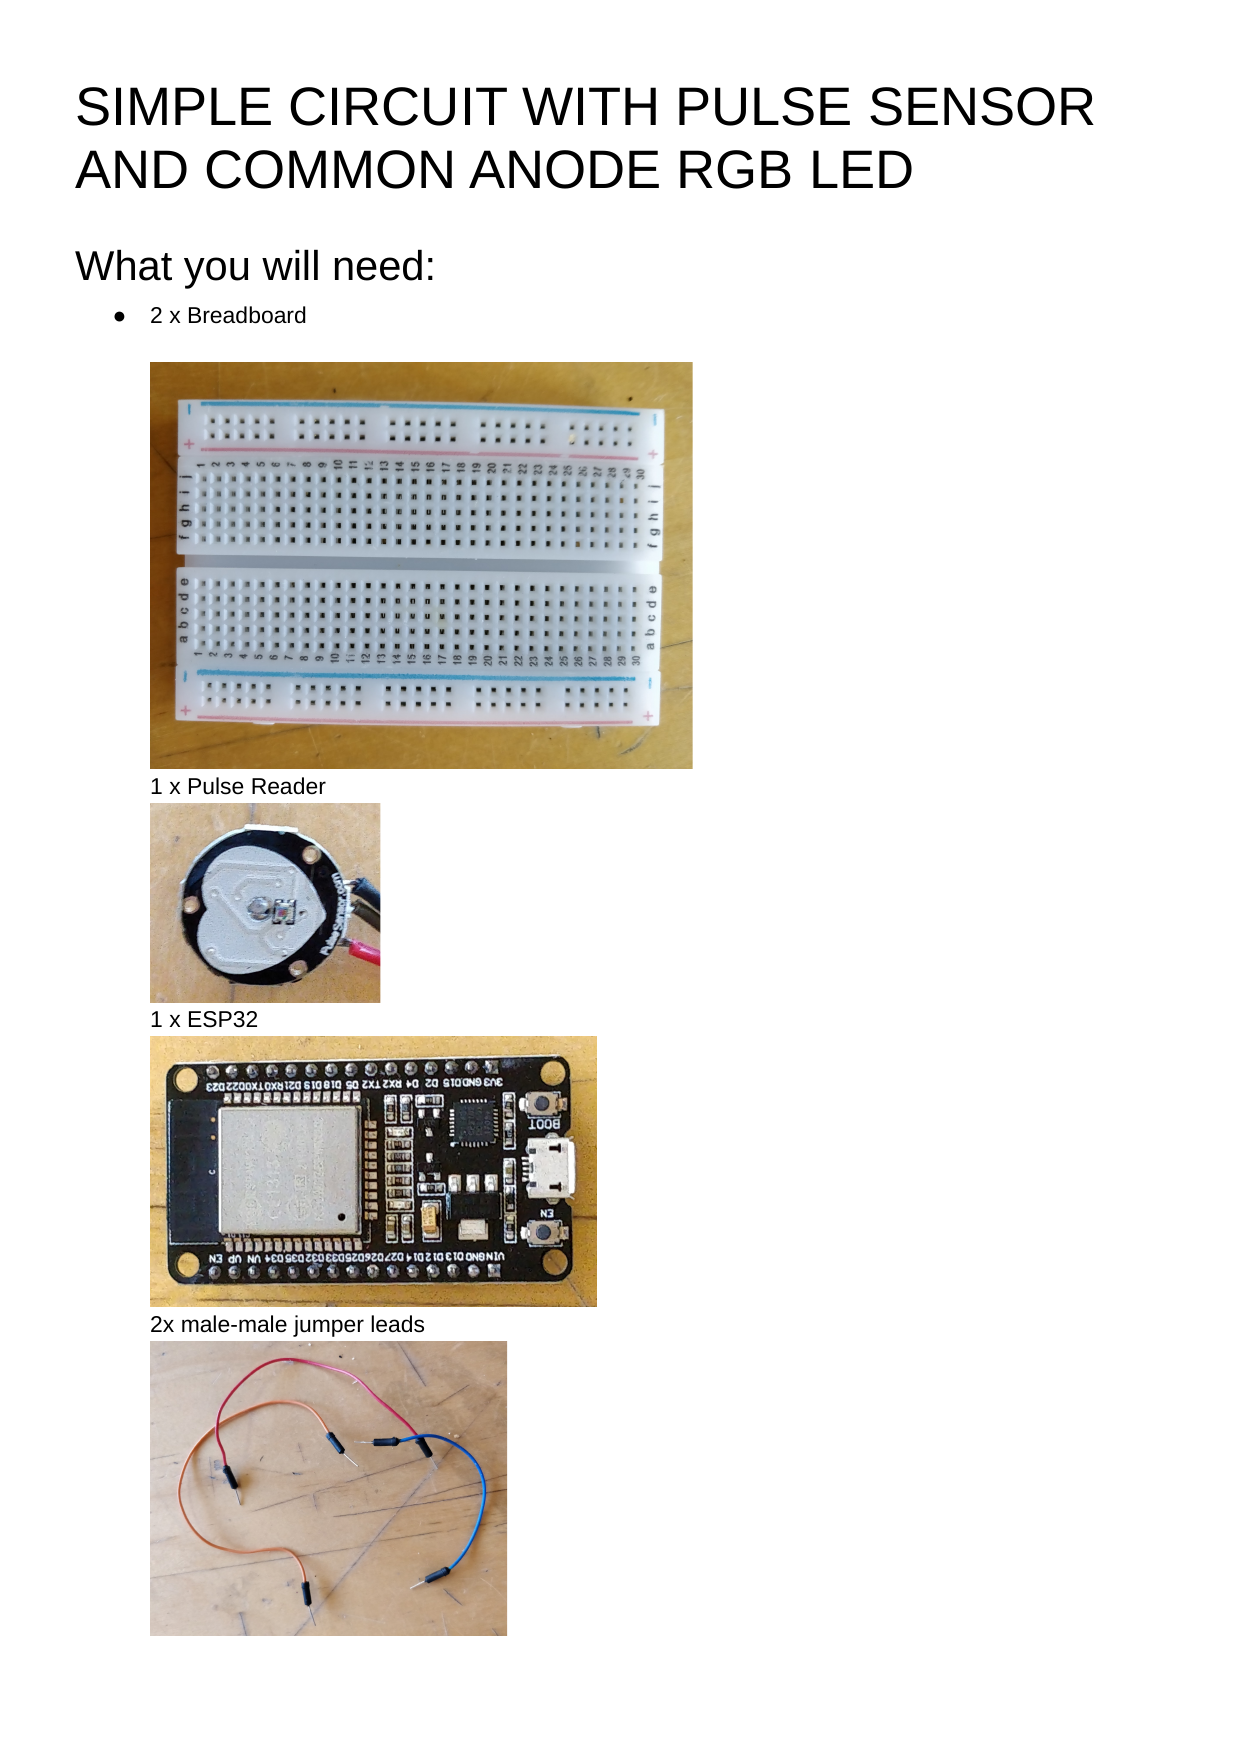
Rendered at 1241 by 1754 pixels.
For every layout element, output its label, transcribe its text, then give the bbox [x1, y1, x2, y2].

subtitle What you will need: [75, 241, 1165, 289]
text 1 x ESP32 [150, 1006, 1165, 1033]
picture [150, 1341, 508, 1636]
text 1 x Pulse Reader [150, 773, 1165, 799]
picture [150, 1036, 597, 1307]
picture [150, 803, 381, 1003]
list 2 x Breadboard [112, 302, 1165, 328]
picture [150, 362, 693, 769]
text 2x male-male jumper leads [150, 1311, 1165, 1337]
title SIMPLE CIRCUIT WITH PULSE SENSOR AND COMMON ANODE RGB LED [75, 75, 1165, 199]
